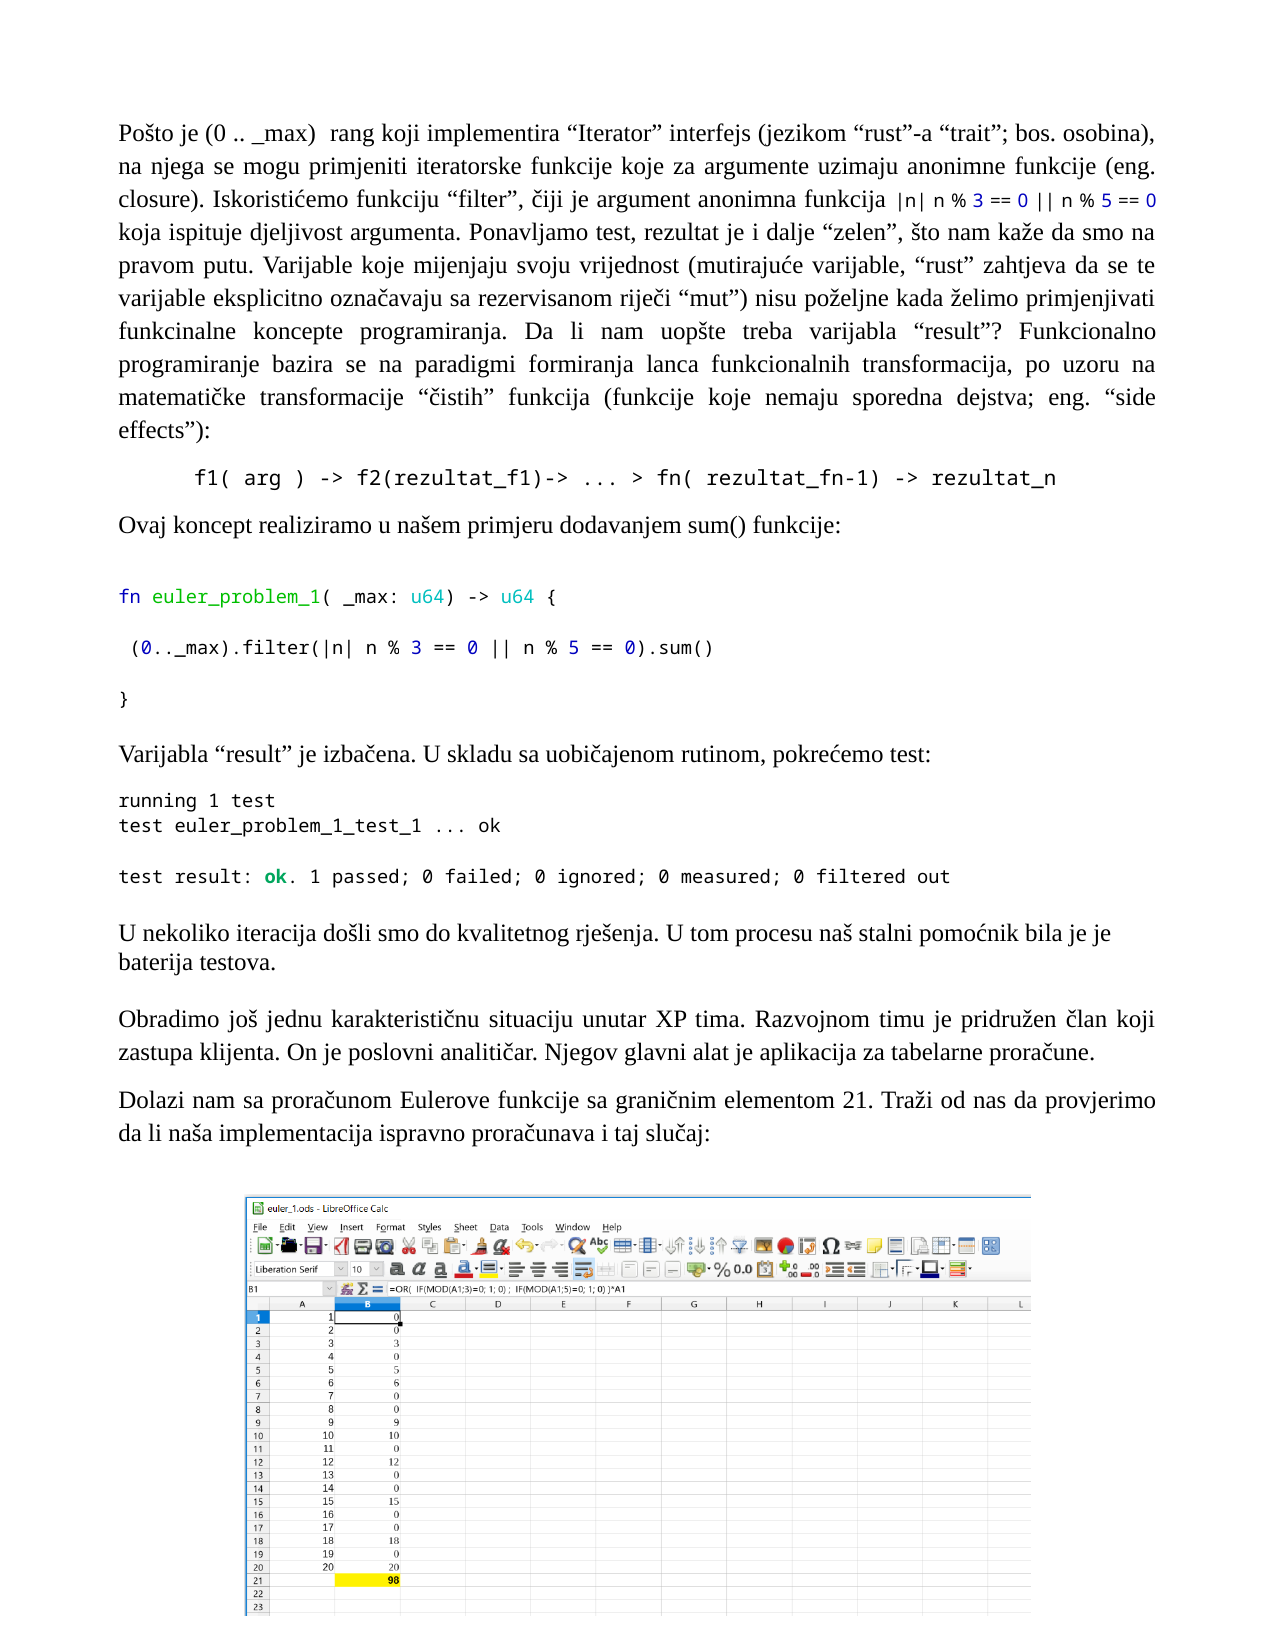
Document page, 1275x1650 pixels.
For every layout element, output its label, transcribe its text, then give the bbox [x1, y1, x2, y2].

text Ovaj koncept realiziramo u našem primjeru dodavanjem sum() funkcije: [118, 510, 1157, 539]
text test result: ok. 1 passed; 0 failed; 0 ignored; 0 measured; 0 filtered out [118, 864, 1157, 889]
text Pošto je (0 .. _max) rang koji implementira “Iterator” interfejs (jezikom “rust”-a “trait”; bos. osobina), na njega se mogu primjeniti iteratorske funkcije koje za argumente uzimaju anonimne funkcije (eng. closure). Iskoristićemo funkciju “filter”, čiji je argument anonimna funkcija |n| n % 3 == 0 || n % 5 == 0 koja ispituje djeljivost argumenta. Ponavljamo test, rezultat je i dalje “zelen”, što nam kaže da smo na pravom putu. Varijable koje mijenjaju svoju vrijednost (mutirajuće varijable, “rust” zahtjeva da se te varijable eksplicitno označavaju sa rezervisanom riječi “mut”) nisu poželjne kada želimo primjenjivati funkcinalne koncepte programiranja. Da li nam uopšte treba varijabla “result”? Funkcionalno programiranje bazira se na paradigmi formiranja lanca funkcionalnih transformacija, po uzoru na matematičke transformacije “čistih” funkcija (funkcije koje nemaju sporedna dejstva; eng. “side effects”): [118, 118, 1157, 444]
text } [118, 685, 1157, 711]
text Dolazi nam sa proračunom Eulerove funkcije sa graničnim elementom 21. Traži od nas da provjerimo da li naša implementacija ispravno proračunava i taj slučaj: [118, 1085, 1157, 1147]
text Obradimo još jednu karakterističnu situaciju unutar XP tima. Razvojnom timu je pridružen član koji zastupa klijenta. On je poslovni analitičar. Njegov glavni alat je aplikacija za tabelarne proračune. [118, 1004, 1157, 1066]
text running 1 test [118, 787, 1157, 813]
text U nekoliko iteracija došli smo do kvalitetnog rješenja. U tom procesu naš stalni pomoćnik bila je je baterija testova. [118, 918, 1157, 976]
picture [244, 1194, 1031, 1616]
text test euler_problem_1_test_1 ... ok [118, 813, 1157, 838]
text f1( arg ) -> f2(rezultat_f1)-> ... > fn( rezultat_fn-1) -> rezultat_n [118, 463, 1157, 491]
text Varijabla “result” je izbačena. U skladu sa uobičajenom rutinom, pokrećemo test: [118, 739, 1157, 768]
text fn euler_problem_1( _max: u64) -> u64 { [118, 583, 1157, 609]
text (0.._max).filter(|n| n % 3 == 0 || n % 5 == 0).sum() [118, 634, 1157, 660]
